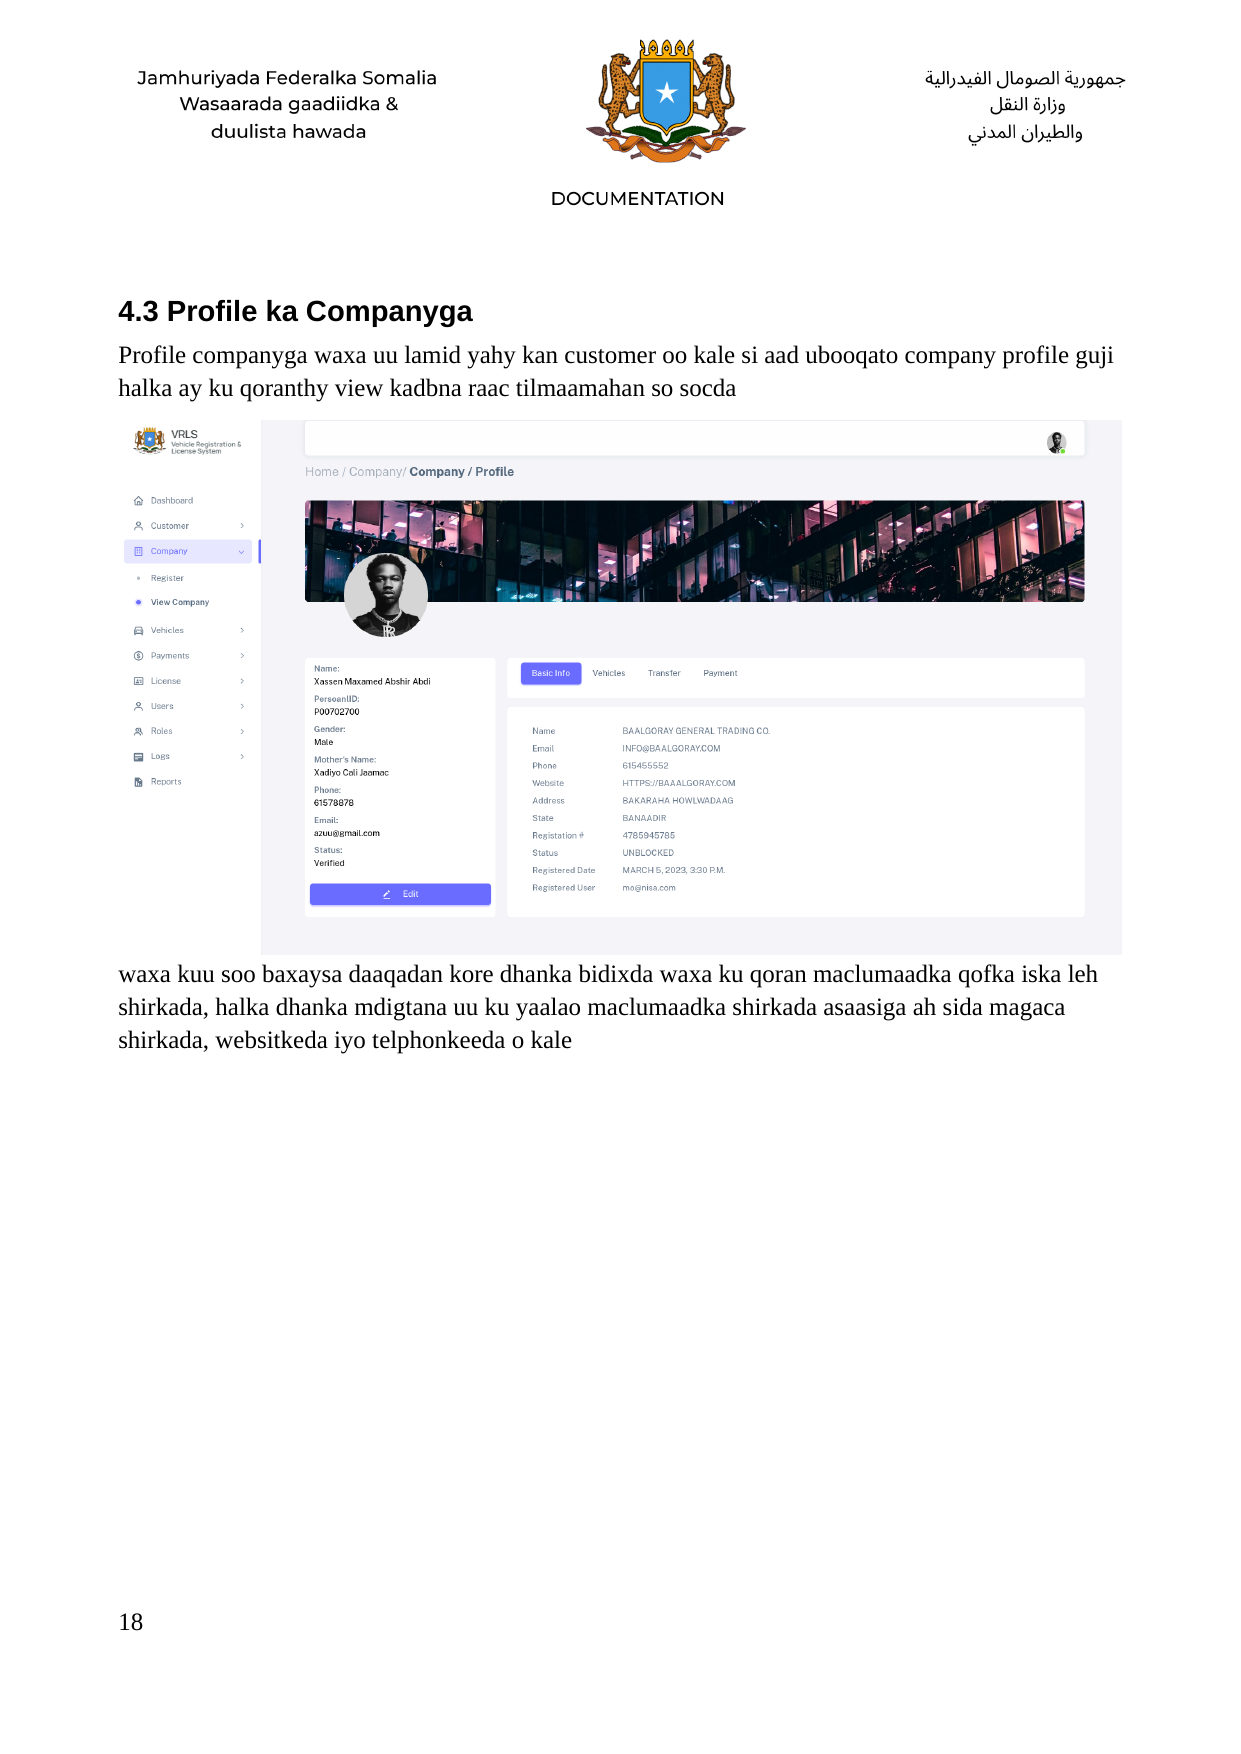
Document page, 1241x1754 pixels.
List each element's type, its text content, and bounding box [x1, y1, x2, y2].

subtitle 4.3 Profile ka Companyga [118, 294, 1122, 328]
text Profile companyga waxa uu lamid yahy kan customer oo kale si aad ubooqato company profile guji halka ay ku qoranthy view kadbna raac tilmaamahan so socda [118, 340, 1122, 402]
picture [118, 19, 1157, 228]
text waxa kuu soo baxaysa daaqadan kore dhanka bidixda waxa ku qoran maclumaadka qofka iska leh shirkada, halka dhanka mdigtana uu ku yaalao maclumaadka shirkada asaasiga ah sida magaca shirkada, websitkeda iyo telphonkeeda o kale [118, 955, 1122, 1054]
picture [118, 420, 1123, 955]
